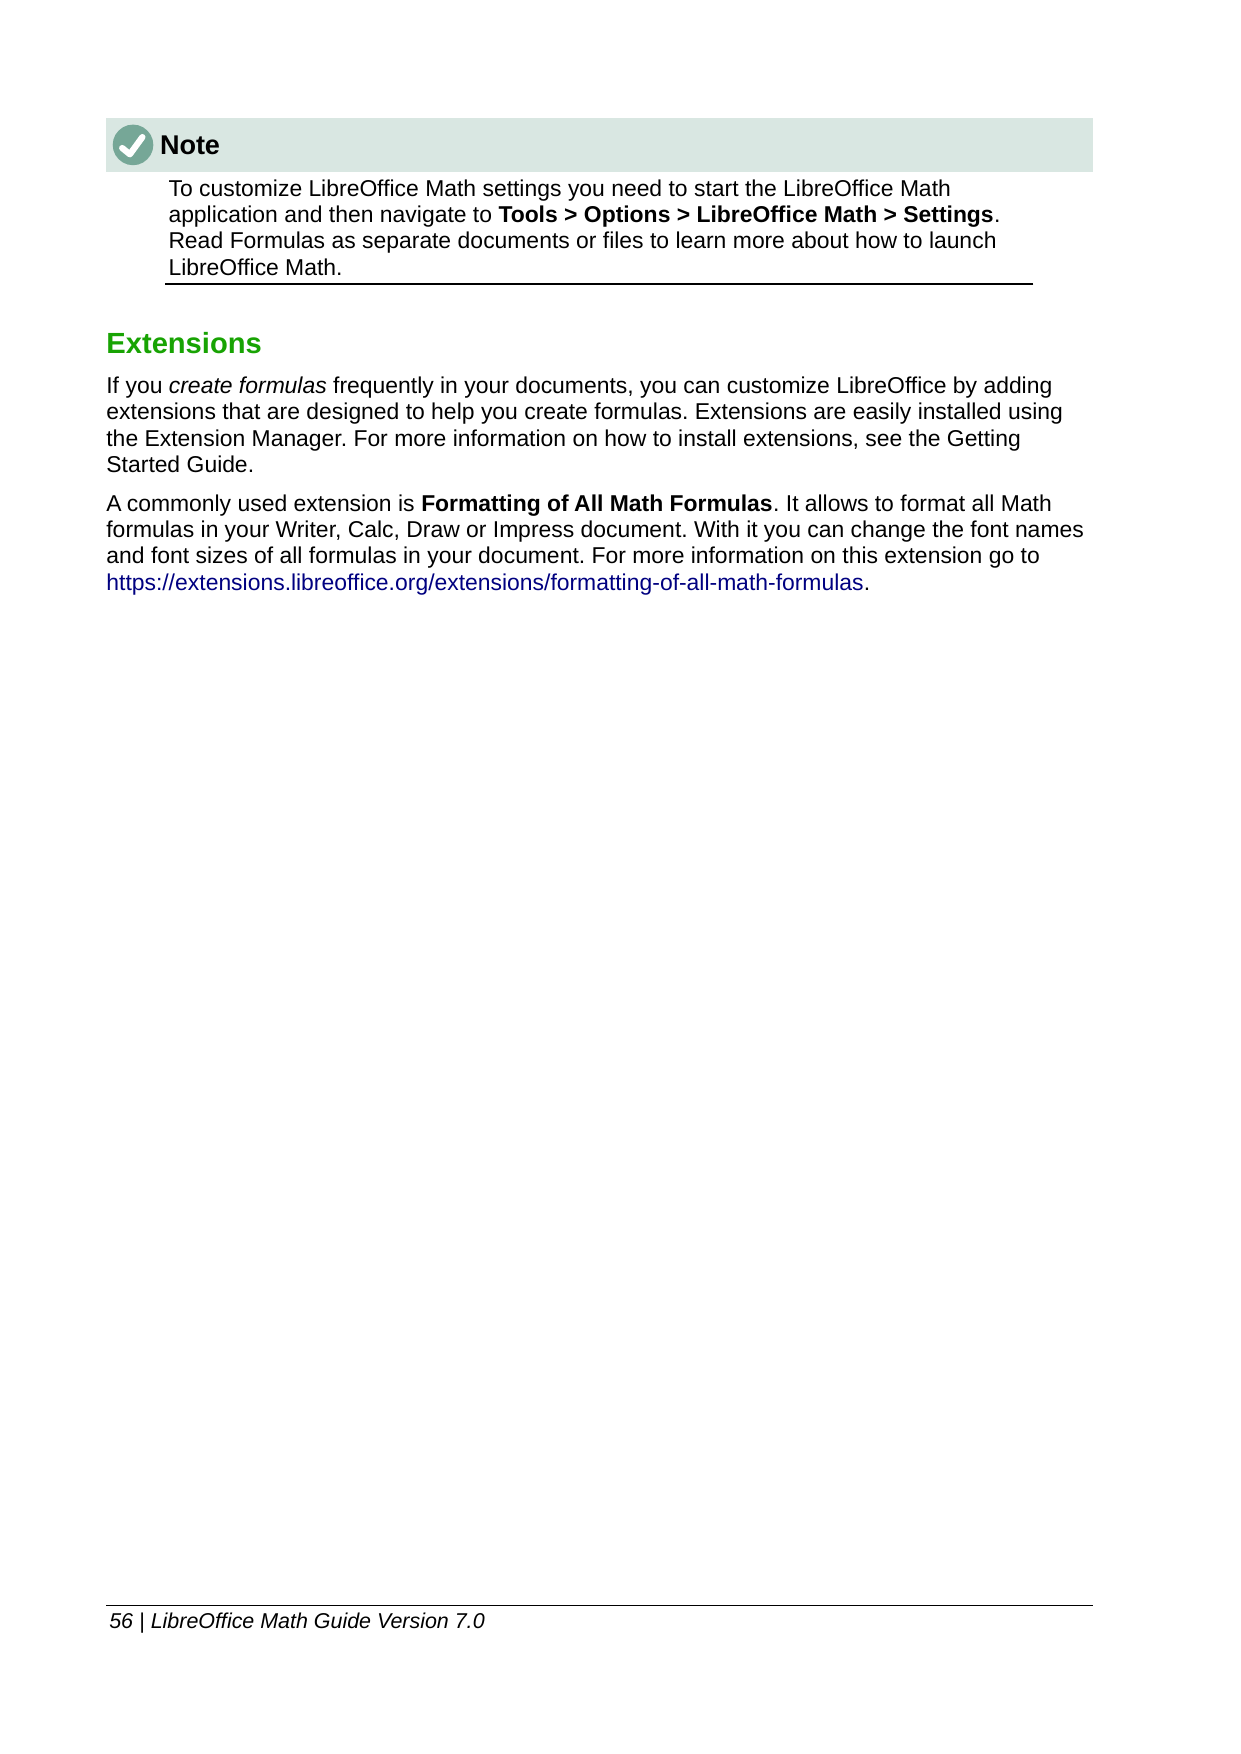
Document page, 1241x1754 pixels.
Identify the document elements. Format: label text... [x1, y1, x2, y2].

subtitle Note [106, 118, 1093, 172]
text To customize LibreOffice Math settings you need to start the LibreOffice Math application and then navigate to Tools > Options > LibreOffice Math > Settings. Read Formulas as separate documents or files to learn more about how to launch LibreOffice Math. [165, 172, 1033, 283]
text A commonly used extension is Formatting of All Math Formulas. It allows to format all Math formulas in your Writer, Calc, Draw or Impress document. With it you can change the font names and font sizes of all formulas in your document. For more information on this extension go to https://extensions.libreoffice.org/extensions/formatting-of-all-math-formulas. [106, 490, 1093, 595]
subtitle Extensions [106, 326, 1093, 360]
text If you create formulas frequently in your documents, you can customize LibreOffice by adding extensions that are designed to help you create formulas. Extensions are easily installed using the Extension Manager. For more information on how to install extensions, see the Getting Started Guide. [106, 372, 1093, 477]
